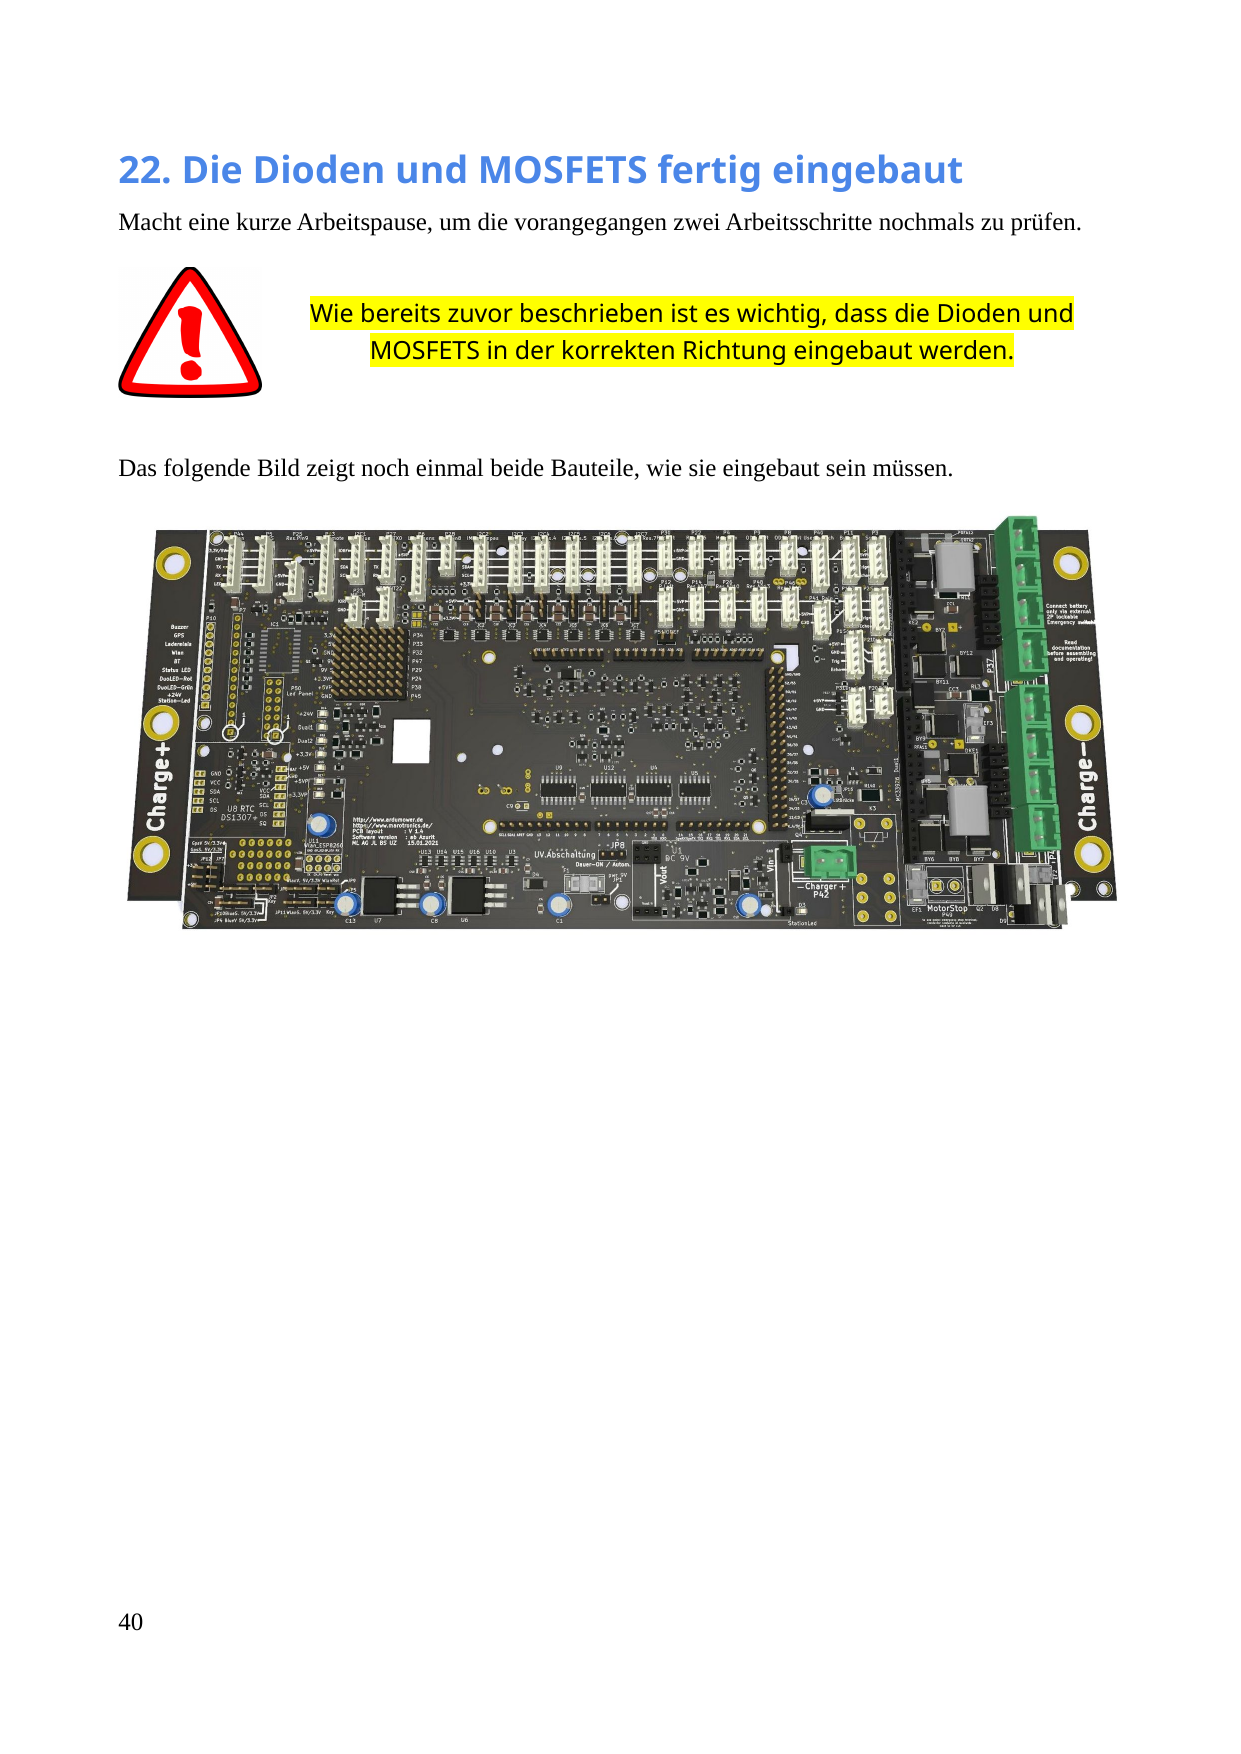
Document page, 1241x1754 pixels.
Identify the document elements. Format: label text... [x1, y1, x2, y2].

text Macht eine kurze Arbeitspause, um die vorangegangen zwei Arbeitsschritte nochmals zu prüfen. [118, 207, 1122, 235]
text Wie bereits zuvor beschrieben ist es wichtig, dass die Dioden und MOSFETS in der korrekten Richtung eingebaut werden. [262, 293, 1122, 367]
picture [118, 267, 262, 398]
subtitle 22. Die Dioden und MOSFETS fertig eingebaut [118, 143, 1122, 194]
picture [118, 511, 1123, 943]
text Das folgende Bild zeigt noch einmal beide Bauteile, wie sie eingebaut sein müssen. [118, 453, 1122, 482]
